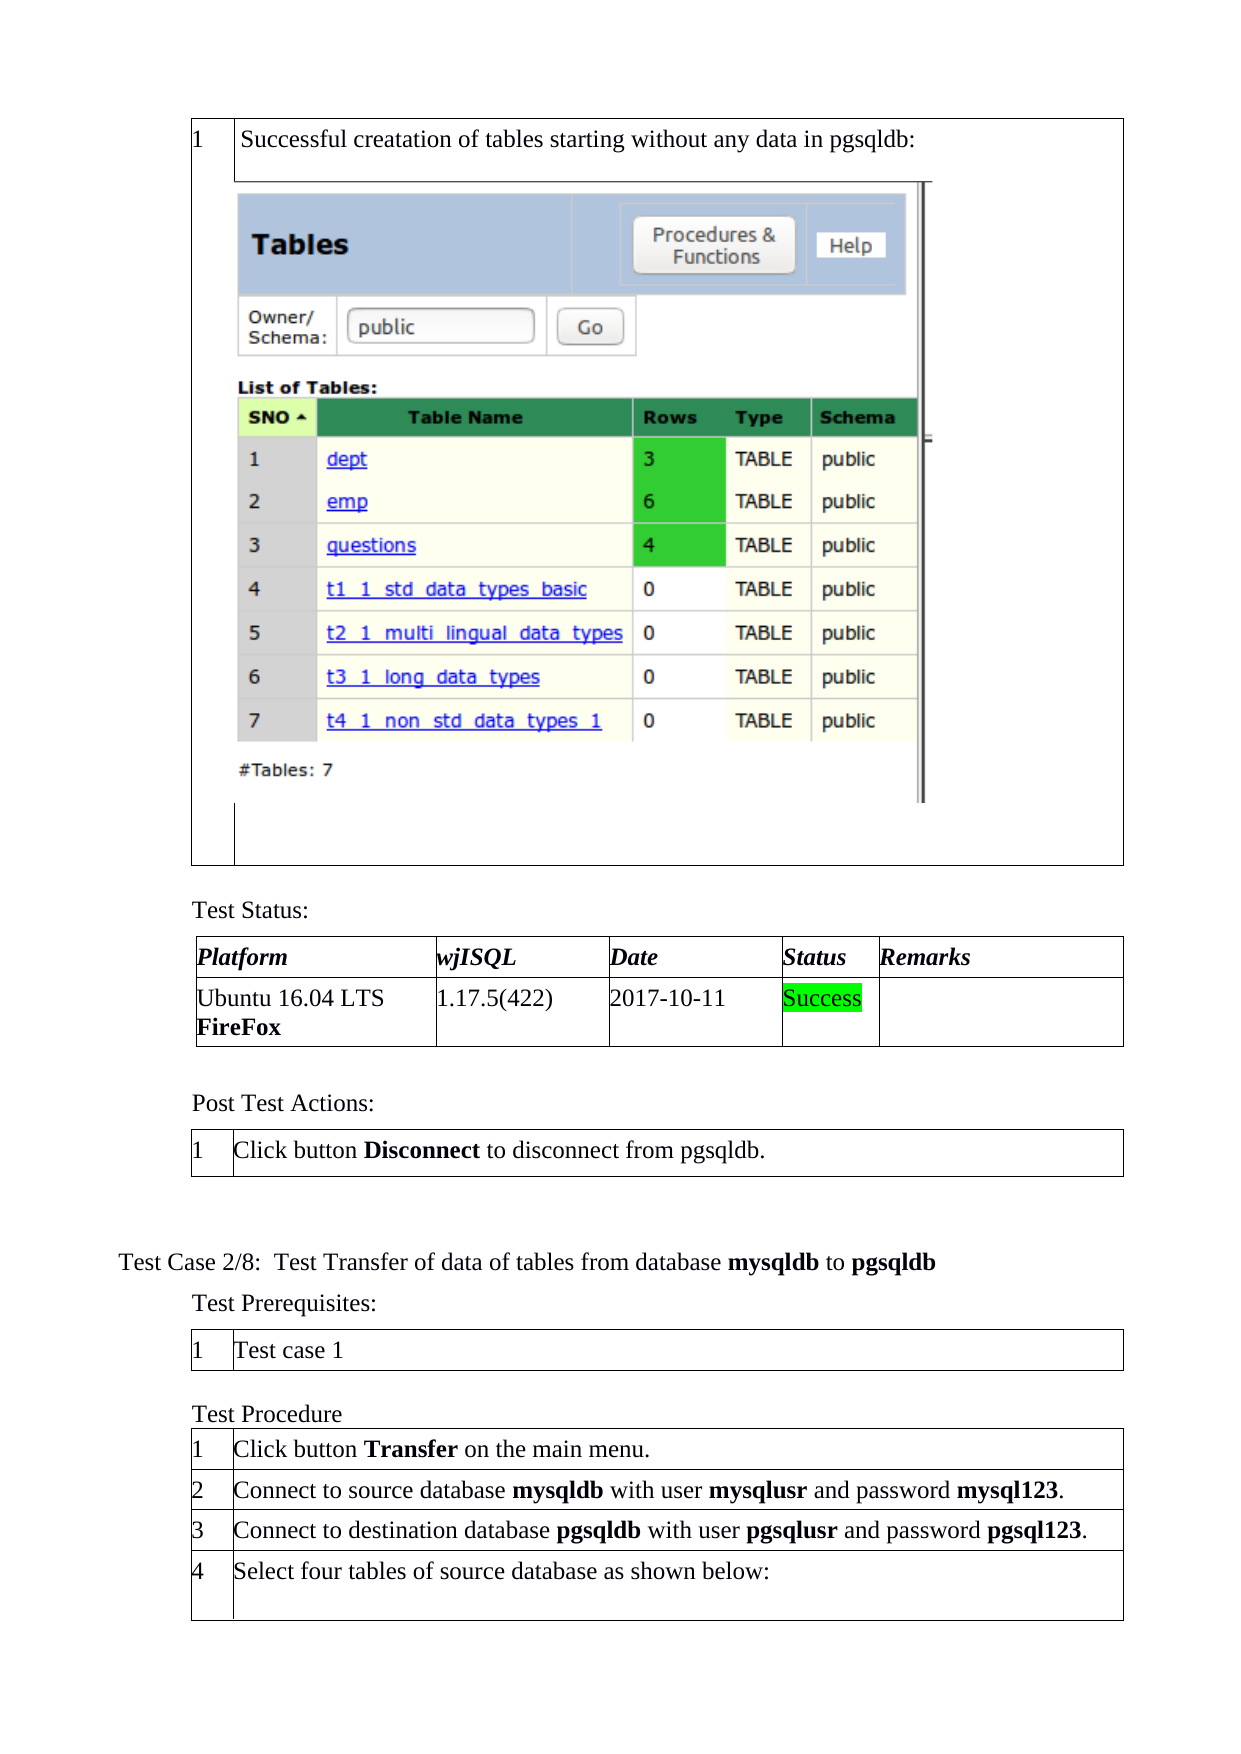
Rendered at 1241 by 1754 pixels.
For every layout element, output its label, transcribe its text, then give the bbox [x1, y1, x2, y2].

table_cell Success [783, 978, 879, 1046]
table_cell Connect to source database mysqldb with user mysqlusr and password mysql123. [234, 1470, 1123, 1509]
table_cell 2017-10-11 [610, 978, 782, 1046]
table_cell Connect to destination database pgsqldb with user pgsqlusr and password pgsql123. [234, 1510, 1123, 1550]
table_header Successful creatation of tables starting without any data in pgsqldb: [235, 119, 1123, 865]
table_cell Ubuntu 16.04 LTS FireFox [197, 978, 436, 1046]
text Test Status: [118, 895, 1122, 923]
table_header Click button Disconnect to disconnect from pgsqldb. [234, 1130, 1123, 1176]
table_cell [880, 978, 1123, 1046]
text Test Prerequisites: [118, 1288, 1122, 1317]
table_header 1 [192, 1330, 233, 1370]
table_header 1 [192, 119, 234, 865]
text Post Test Actions: [118, 1088, 1122, 1117]
table_header 1 [192, 1429, 233, 1468]
table_header Remarks [880, 937, 1123, 977]
table_header Date [610, 937, 782, 977]
table_header wjISQL [437, 937, 609, 977]
table_cell 2 [192, 1470, 233, 1509]
table_header Platform [197, 937, 436, 977]
text Test Case 2/8: Test Transfer of data of tables from database mysqldb to pgsqldb [118, 1247, 1122, 1275]
table_cell Select four tables of source database as shown below: [234, 1551, 1123, 1619]
table_header 1 [192, 1130, 233, 1176]
text Test Procedure [118, 1399, 1122, 1428]
table_cell 1.17.5(422) [437, 978, 609, 1046]
table_cell 4 [192, 1551, 233, 1619]
table_cell 3 [192, 1510, 233, 1550]
table_header Test case 1 [234, 1330, 1123, 1370]
picture [233, 181, 933, 803]
table_header Status [783, 937, 879, 977]
table_header Click button Transfer on the main menu. [234, 1429, 1123, 1468]
